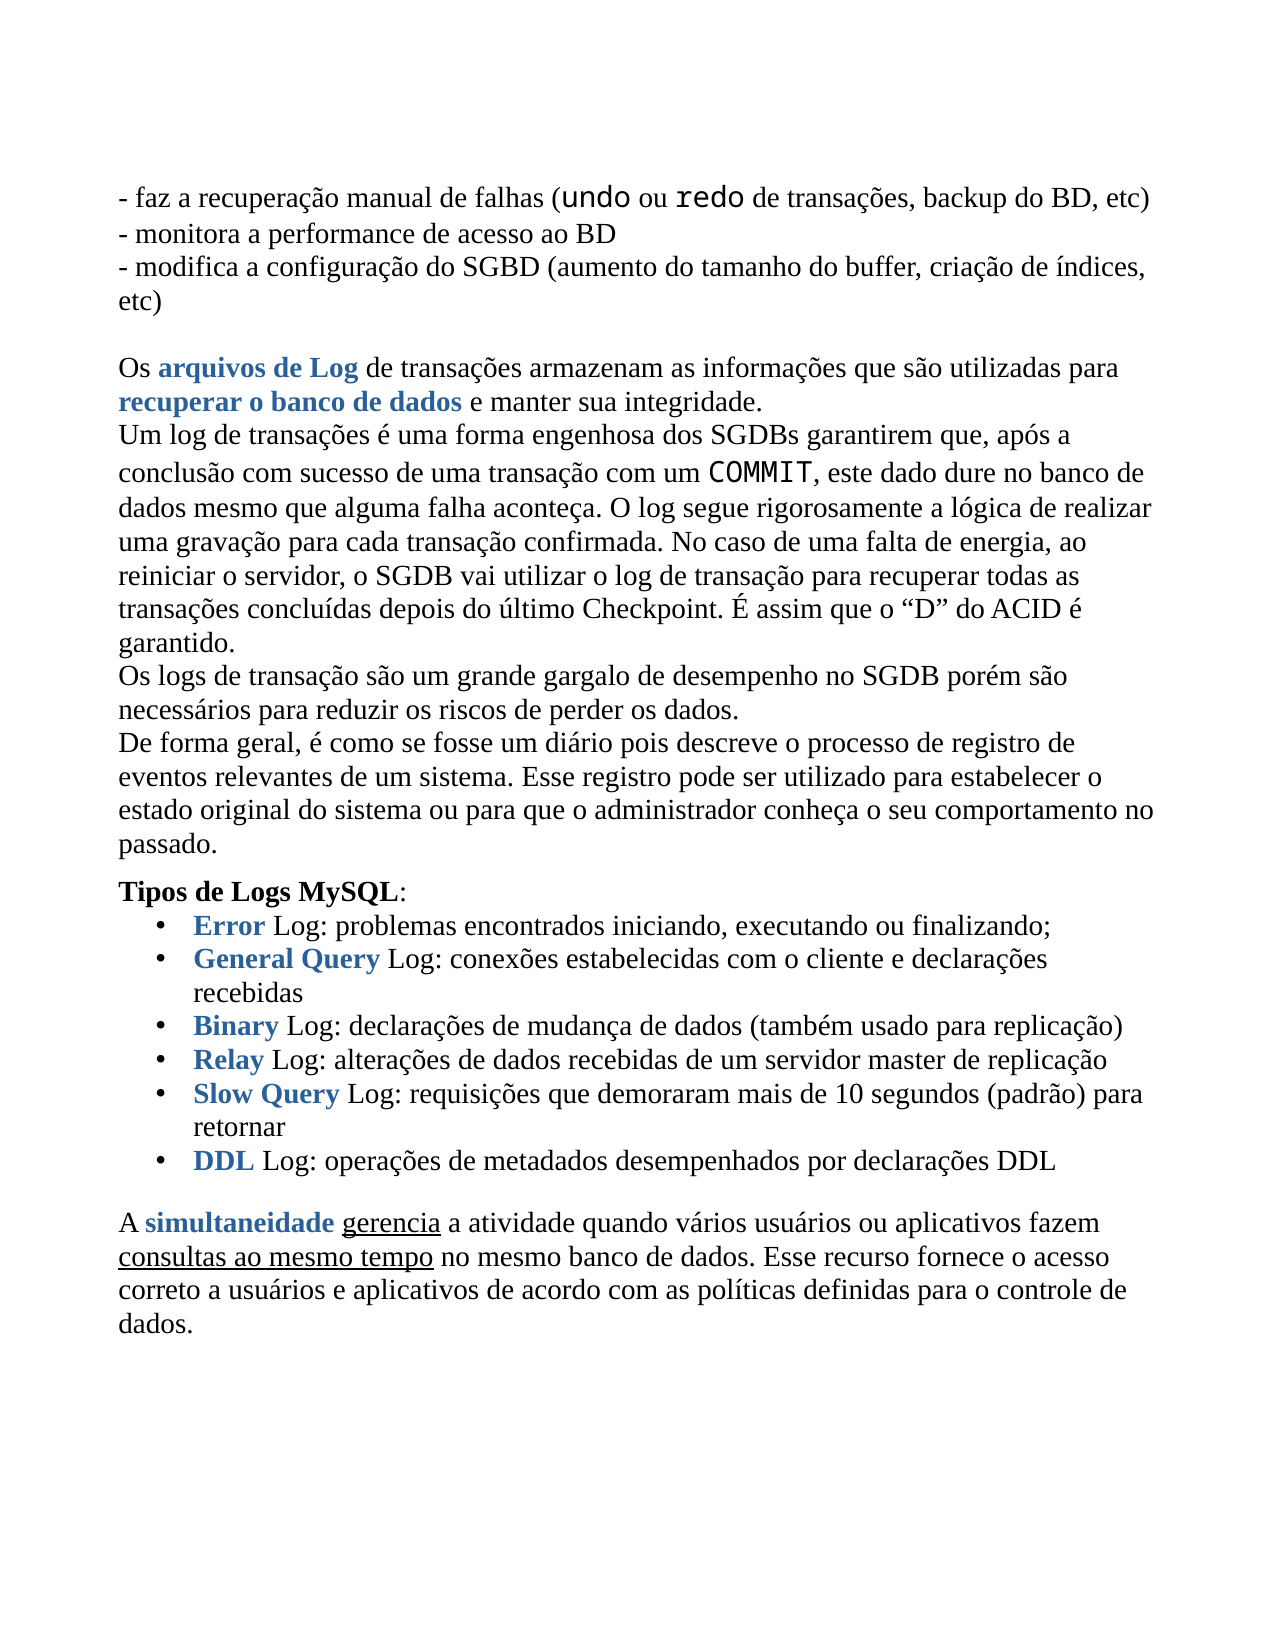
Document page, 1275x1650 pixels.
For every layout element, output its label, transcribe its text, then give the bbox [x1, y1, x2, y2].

list Binary Log: declarações de mudança de dados (também usado para replicação) [156, 1008, 1157, 1042]
text Os arquivos de Log de transações armazenam as informações que são utilizadas para recuperar o banco de dados e manter sua integridade. Um log de transações é uma forma engenhosa dos SGDBs garantirem que, após a conclusão com sucesso de uma transação com um COMMIT, este dado dure no banco de dados mesmo que alguma falha aconteça. O log segue rigorosamente a lógica de realizar uma gravação para cada transação confirmada. No caso de uma falta de energia, ao reiniciar o servidor, o SGDB vai utilizar o log de transação para recuperar todas as transações concluídas depois do último Checkpoint. É assim que o “D” do ACID é garantido. Os logs de transação são um grande gargalo de desempenho no SGDB porém são necessários para reduzir os riscos de perder os dados. De forma geral, é como se fosse um diário pois descreve o processo de registro de eventos relevantes de um sistema. Esse registro pode ser utilizado para estabelecer o estado original do sistema ou para que o administrador conheça o seu comportamento no passado. [118, 350, 1157, 859]
list DDL Log: operações de metadados desempenhados por declarações DDL [156, 1143, 1157, 1177]
list General Query Log: conexões estabelecidas com o cliente e declarações recebidas [156, 941, 1157, 1008]
list Relay Log: alterações de dados recebidas de um servidor master de replicação [156, 1042, 1157, 1076]
list Error Log: problemas encontrados iniciando, executando ou finalizando; [156, 908, 1157, 941]
list Slow Query Log: requisições que demoraram mais de 10 segundos (padrão) para retornar [156, 1076, 1157, 1143]
text Tipos de Logs MySQL: [118, 874, 1157, 908]
text A simultaneidade gerencia a atividade quando vários usuários ou aplicativos fazem consultas ao mesmo tempo no mesmo banco de dados. Esse recurso fornece o acesso correto a usuários e aplicativos de acordo com as políticas definidas para o controle de dados. [118, 1205, 1157, 1339]
text - modifica a configuração do SGBD (aumento do tamanho do buffer, criação de índices, etc) [118, 249, 1157, 317]
text - monitora a performance de acesso ao BD [118, 216, 1157, 249]
text - faz a recuperação manual de falhas (undo ou redo de transações, backup do BD, etc) [118, 176, 1157, 216]
